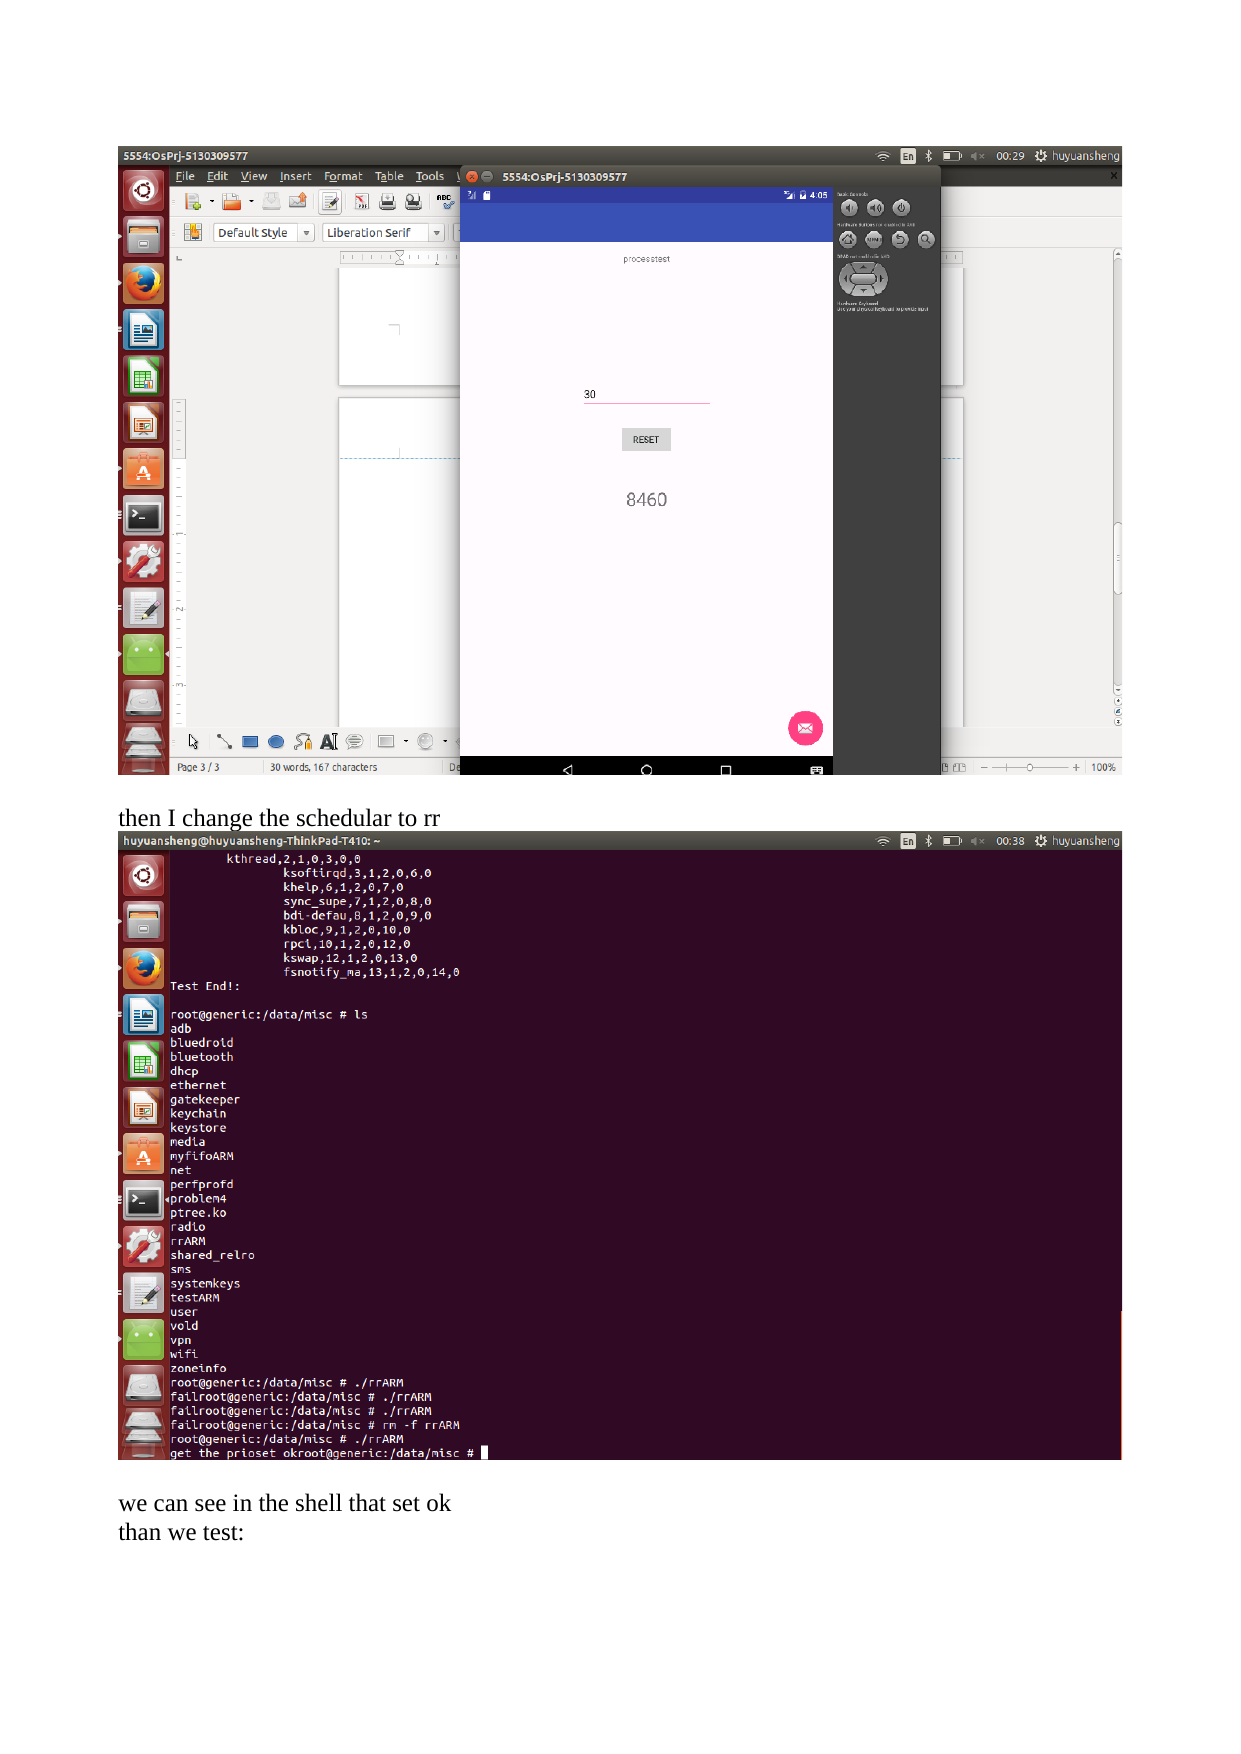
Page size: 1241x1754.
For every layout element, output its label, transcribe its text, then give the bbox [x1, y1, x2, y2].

picture [118, 831, 1123, 1460]
text than we test: [118, 1517, 1122, 1545]
text we can see in the shell that set ok [118, 1488, 1122, 1517]
text then I change the schedular to rr [118, 803, 1122, 831]
picture [118, 146, 1123, 775]
